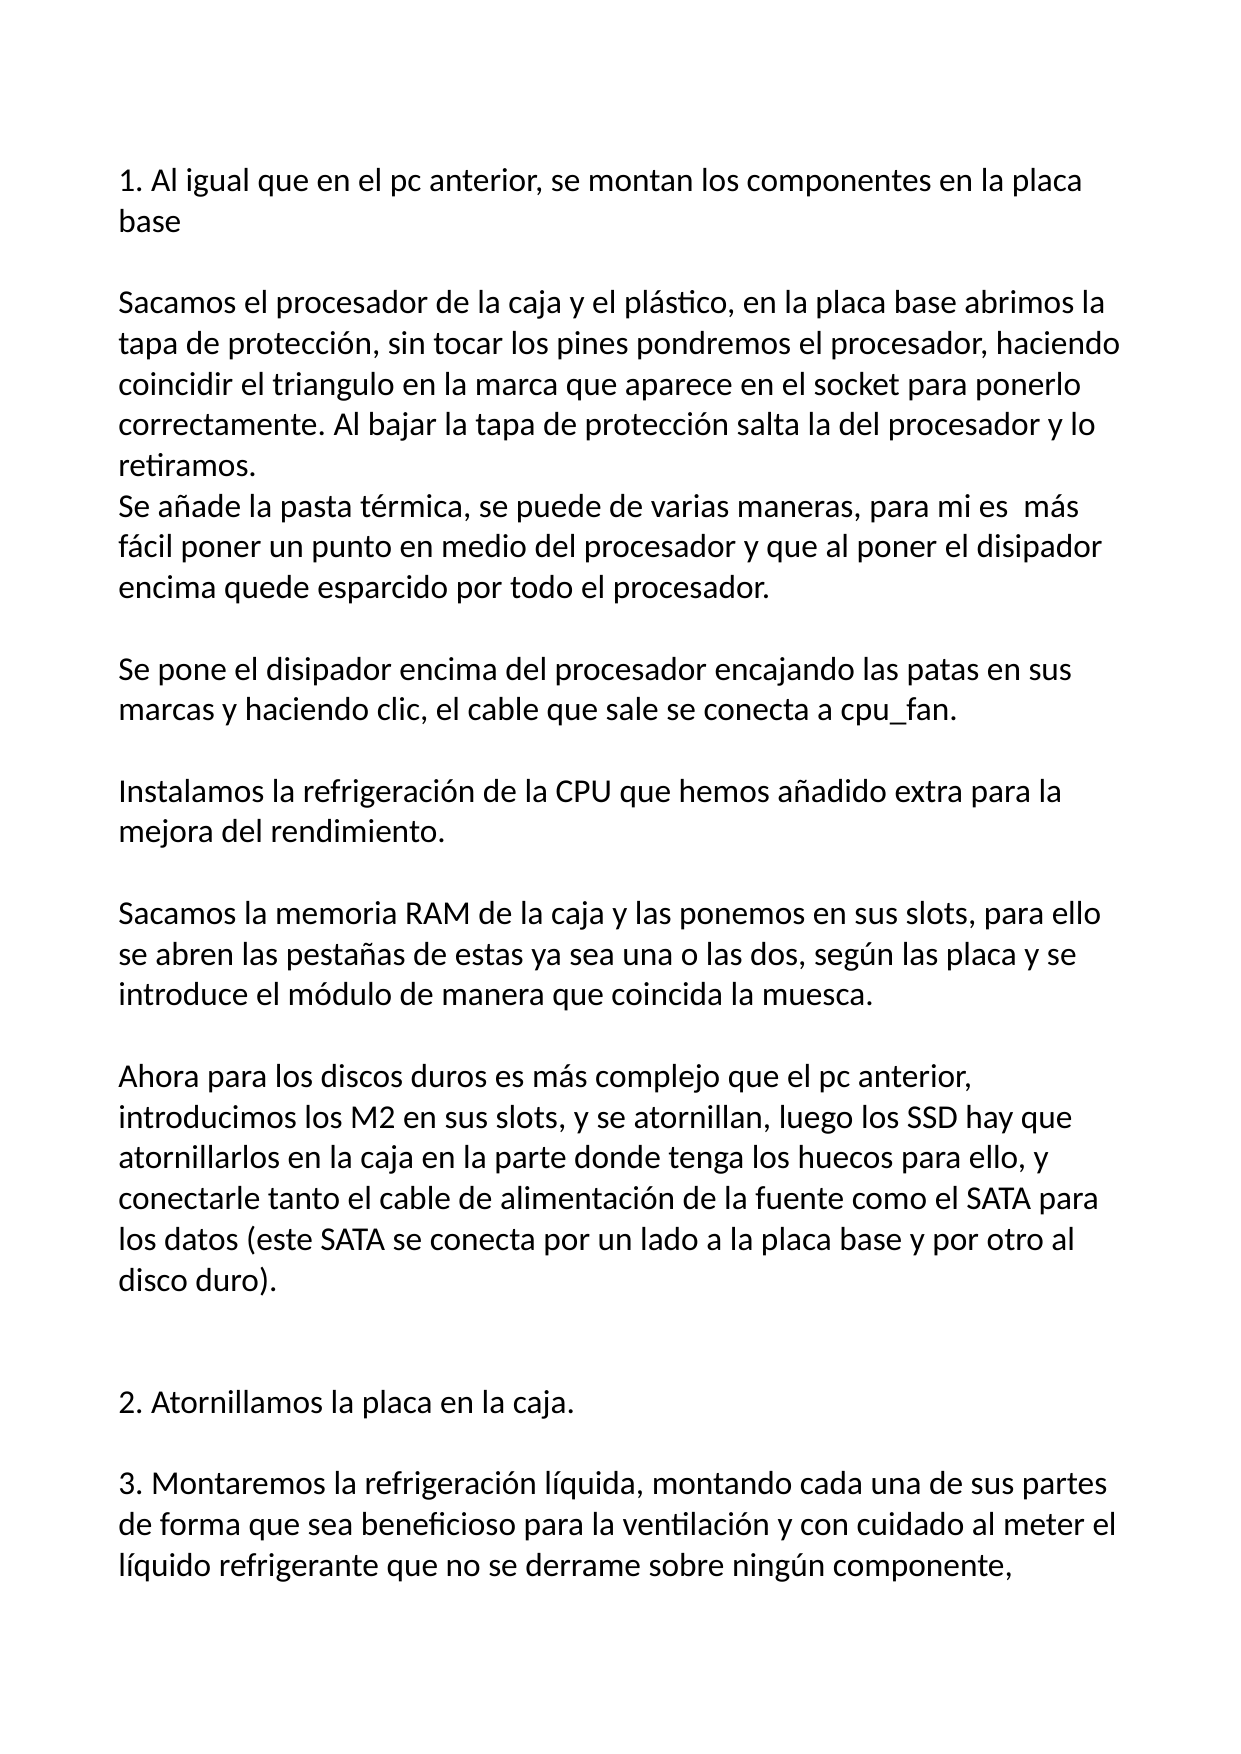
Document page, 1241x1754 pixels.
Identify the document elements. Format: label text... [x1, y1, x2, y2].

text 2. Atornillamos la placa en la caja. [118, 1381, 1122, 1421]
text Instalamos la refrigeración de la CPU que hemos añadido extra para la mejora del rendimiento. [118, 770, 1122, 851]
text Sacamos el procesador de la caja y el plástico, en la placa base abrimos la tapa de protección, sin tocar los pines pondremos el procesador, haciendo coincidir el triangulo en la marca que aparece en el socket para ponerlo correctamente. Al bajar la tapa de protección salta la del procesador y lo retiramos. [118, 281, 1122, 485]
text Se pone el disipador encima del procesador encajando las patas en sus marcas y haciendo clic, el cable que sale se conecta a cpu_fan. [118, 648, 1122, 729]
text Se añade la pasta térmica, se puede de varias maneras, para mi es más fácil poner un punto en medio del procesador y que al poner el disipador encima quede esparcido por todo el procesador. [118, 485, 1122, 607]
text 1. Al igual que en el pc anterior, se montan los componentes en la placa base [118, 159, 1122, 240]
text 3. Montaremos la refrigeración líquida, montando cada una de sus partes de forma que sea beneficioso para la ventilación y con cuidado al meter el líquido refrigerante que no se derrame sobre ningún componente, [118, 1462, 1122, 1584]
text Sacamos la memoria RAM de la caja y las ponemos en sus slots, para ello se abren las pestañas de estas ya sea una o las dos, según las placa y se introduce el módulo de manera que coincida la muesca. [118, 892, 1122, 1014]
text Ahora para los discos duros es más complejo que el pc anterior, introducimos los M2 en sus slots, y se atornillan, luego los SSD hay que atornillarlos en la caja en la parte donde tenga los huecos para ello, y conectarle tanto el cable de alimentación de la fuente como el SATA para los datos (este SATA se conecta por un lado a la placa base y por otro al disco duro). [118, 1055, 1122, 1299]
